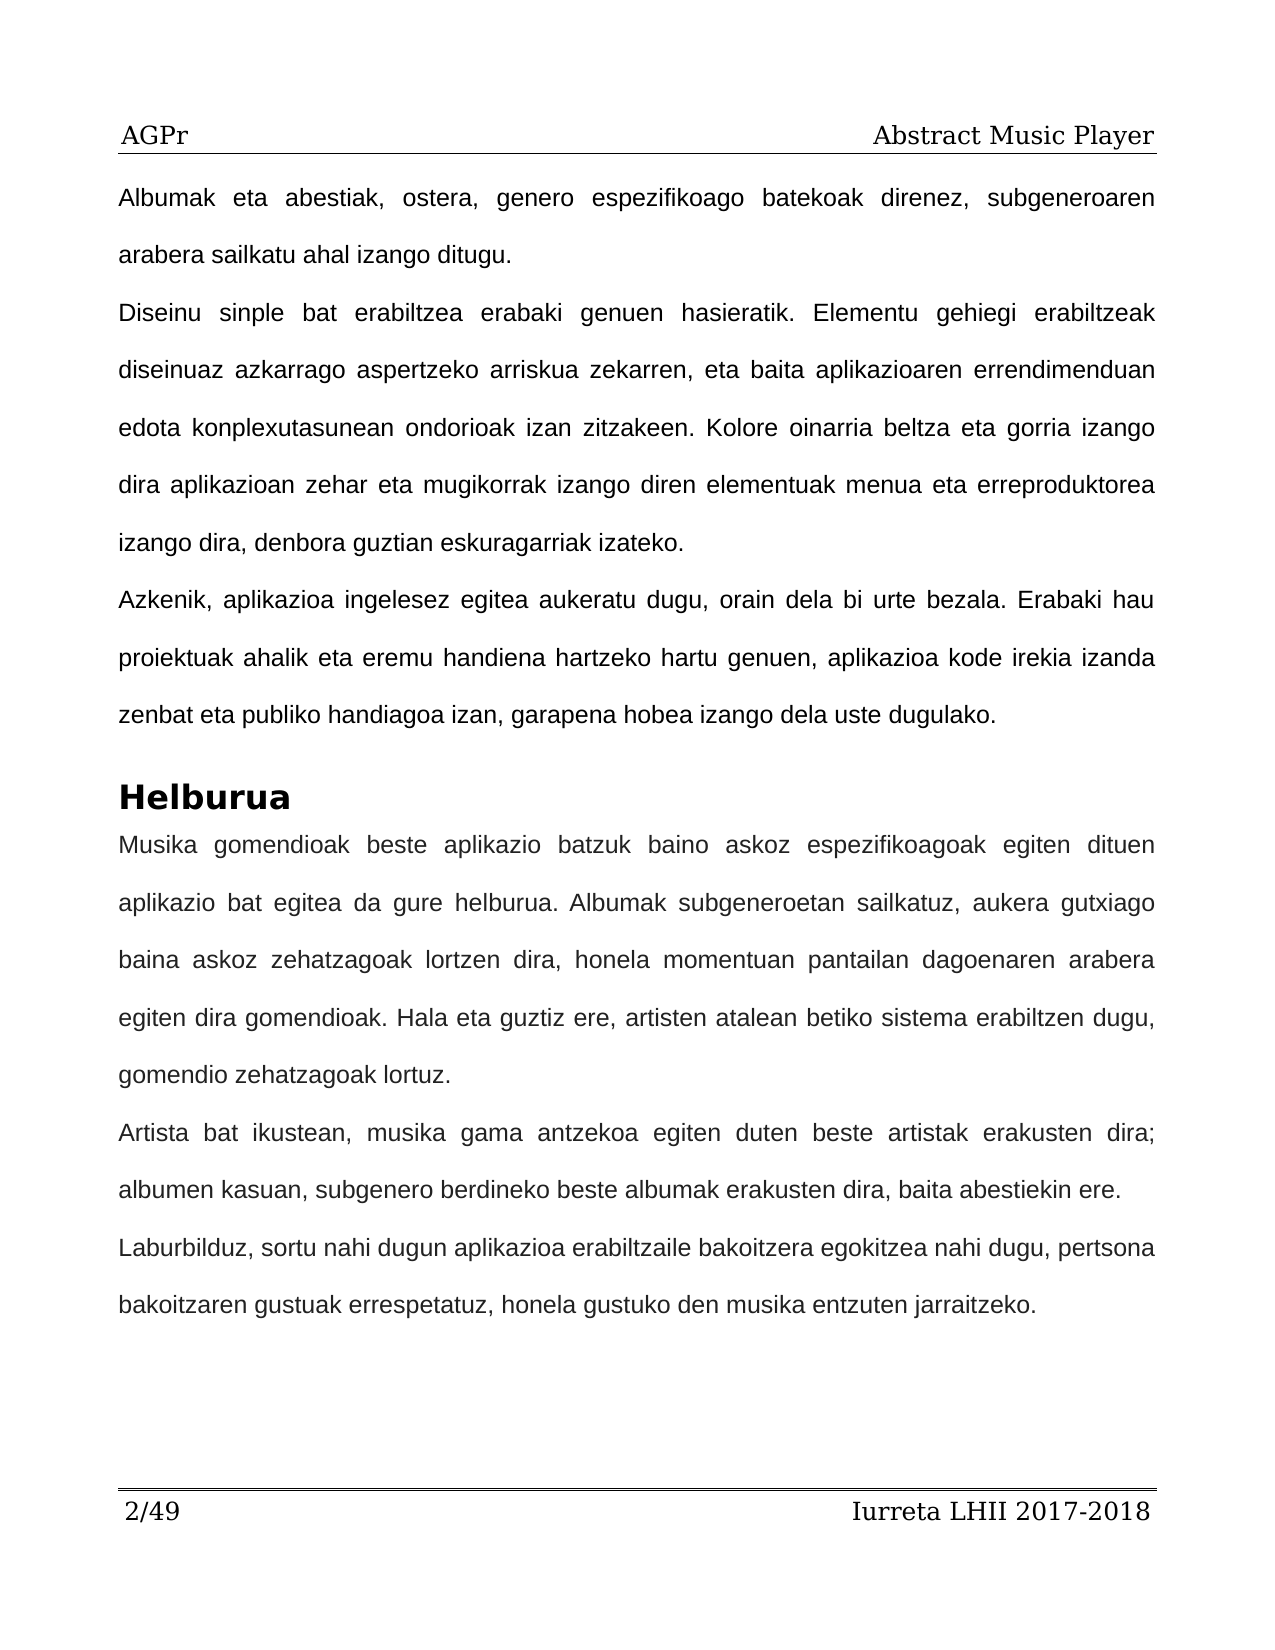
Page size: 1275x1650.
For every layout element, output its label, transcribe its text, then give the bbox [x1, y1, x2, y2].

text Artista bat ikustean, musika gama antzekoa egiten duten beste artistak erakusten dira; albumen kasuan, subgenero berdineko beste albumak erakusten dira, baita abestiekin ere. [118, 1118, 1157, 1204]
subtitle Helburua [118, 778, 1157, 818]
text Musika gomendioak beste aplikazio batzuk baino askoz espezifikoagoak egiten dituen aplikazio bat egitea da gure helburua. Albumak subgeneroetan sailkatuz, aukera gutxiago baina askoz zehatzagoak lortzen dira, honela momentuan pantailan dagoenaren arabera egiten dira gomendioak. Hala eta guztiz ere, artisten atalean betiko sistema erabiltzen dugu, gomendio zehatzagoak lortuz. [118, 830, 1157, 1089]
text Albumak eta abestiak, ostera, genero espezifikoago batekoak direnez, subgeneroaren arabera sailkatu ahal izango ditugu. [118, 183, 1157, 269]
text Diseinu sinple bat erabiltzea erabaki genuen hasieratik. Elementu gehiegi erabiltzeak diseinuaz azkarrago aspertzeko arriskua zekarren, eta baita aplikazioaren errendimenduan edota konplexutasunean ondorioak izan zitzakeen. Kolore oinarria beltza eta gorria izango dira aplikazioan zehar eta mugikorrak izango diren elementuak menua eta erreproduktorea izango dira, denbora guztian eskuragarriak izateko. [118, 298, 1157, 556]
text Azkenik, aplikazioa ingelesez egitea aukeratu dugu, orain dela bi urte bezala. Erabaki hau proiektuak ahalik eta eremu handiena hartzeko hartu genuen, aplikazioa kode irekia izanda zenbat eta publiko handiagoa izan, garapena hobea izango dela uste dugulako. [118, 585, 1157, 729]
text Laburbilduz, sortu nahi dugun aplikazioa erabiltzaile bakoitzera egokitzea nahi dugu, pertsona bakoitzaren gustuak errespetatuz, honela gustuko den musika entzuten jarraitzeko. [118, 1233, 1157, 1319]
